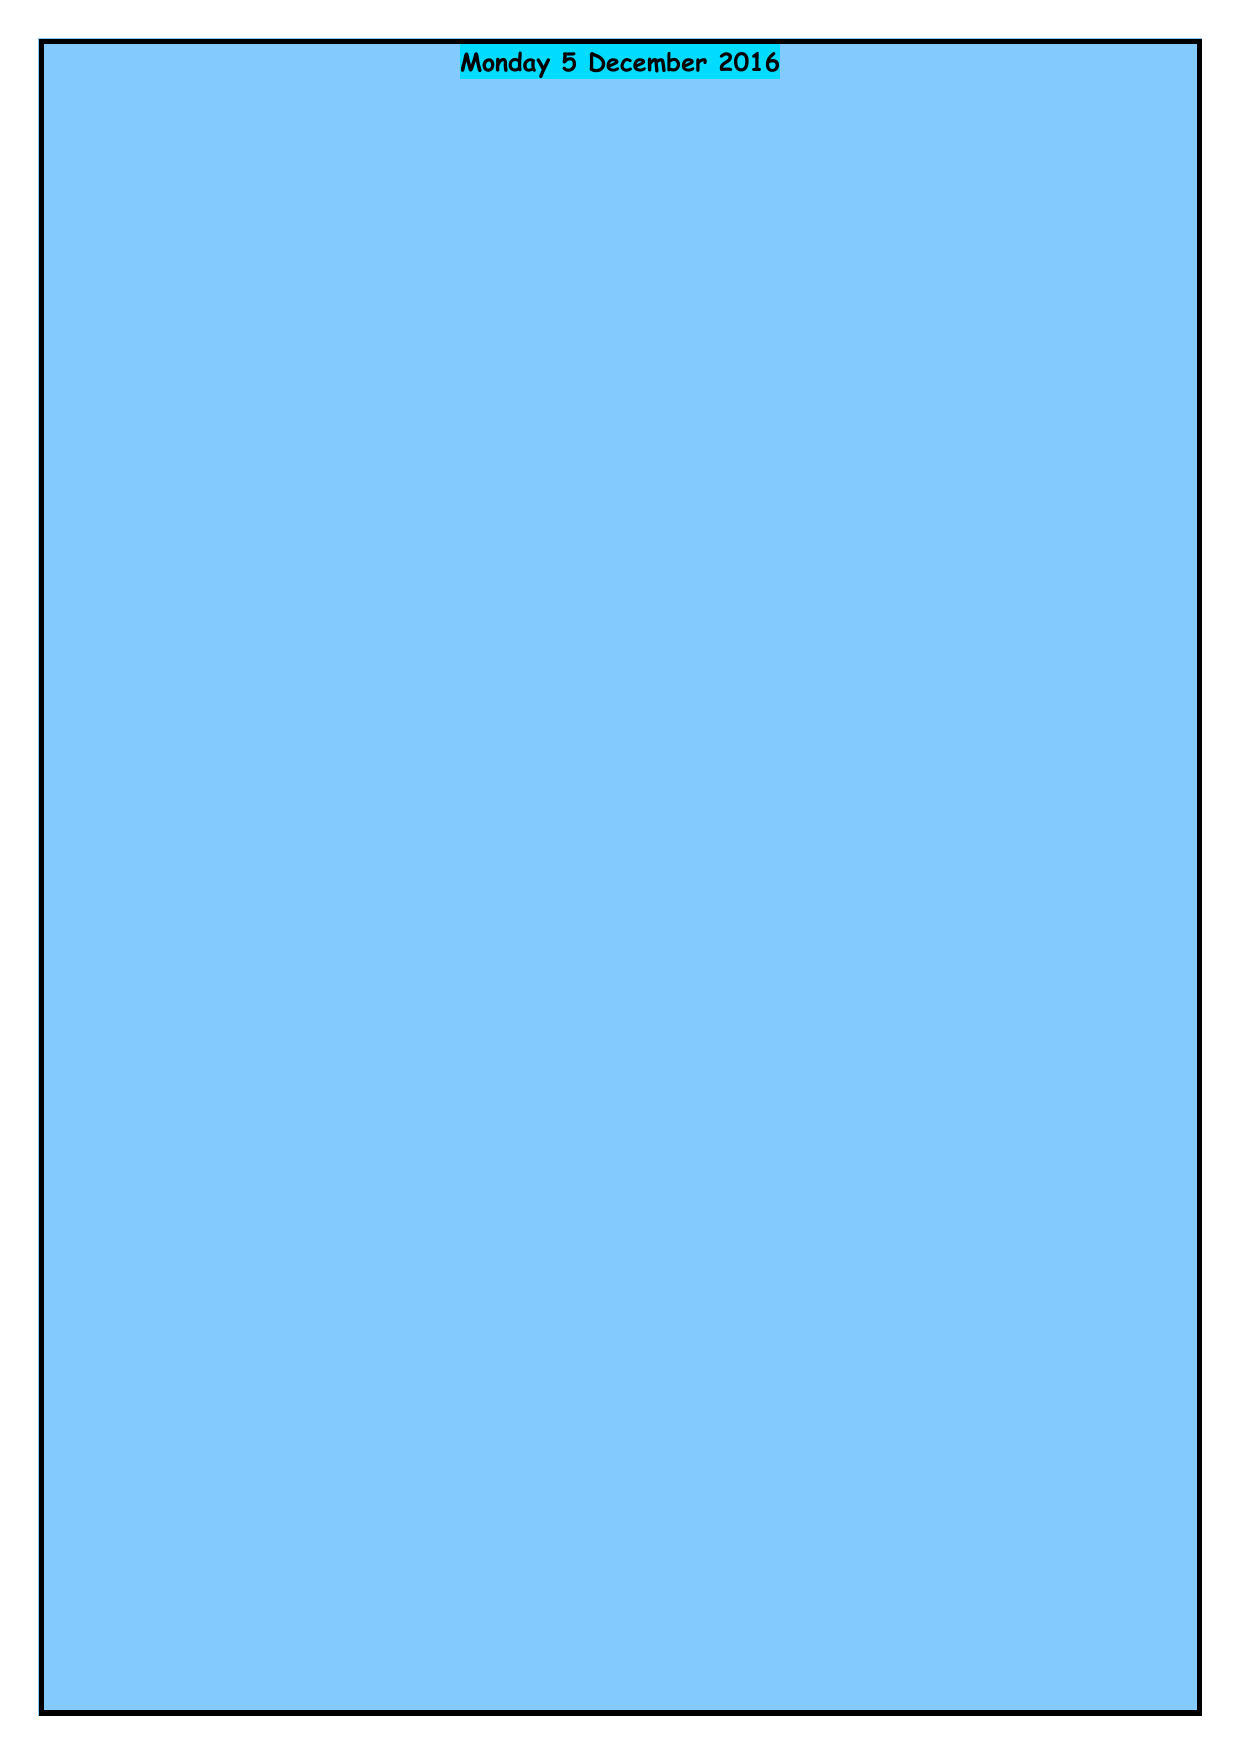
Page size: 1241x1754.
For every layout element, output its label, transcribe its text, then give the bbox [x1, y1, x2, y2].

text Monday 5 December 2016 [44, 44, 1197, 79]
